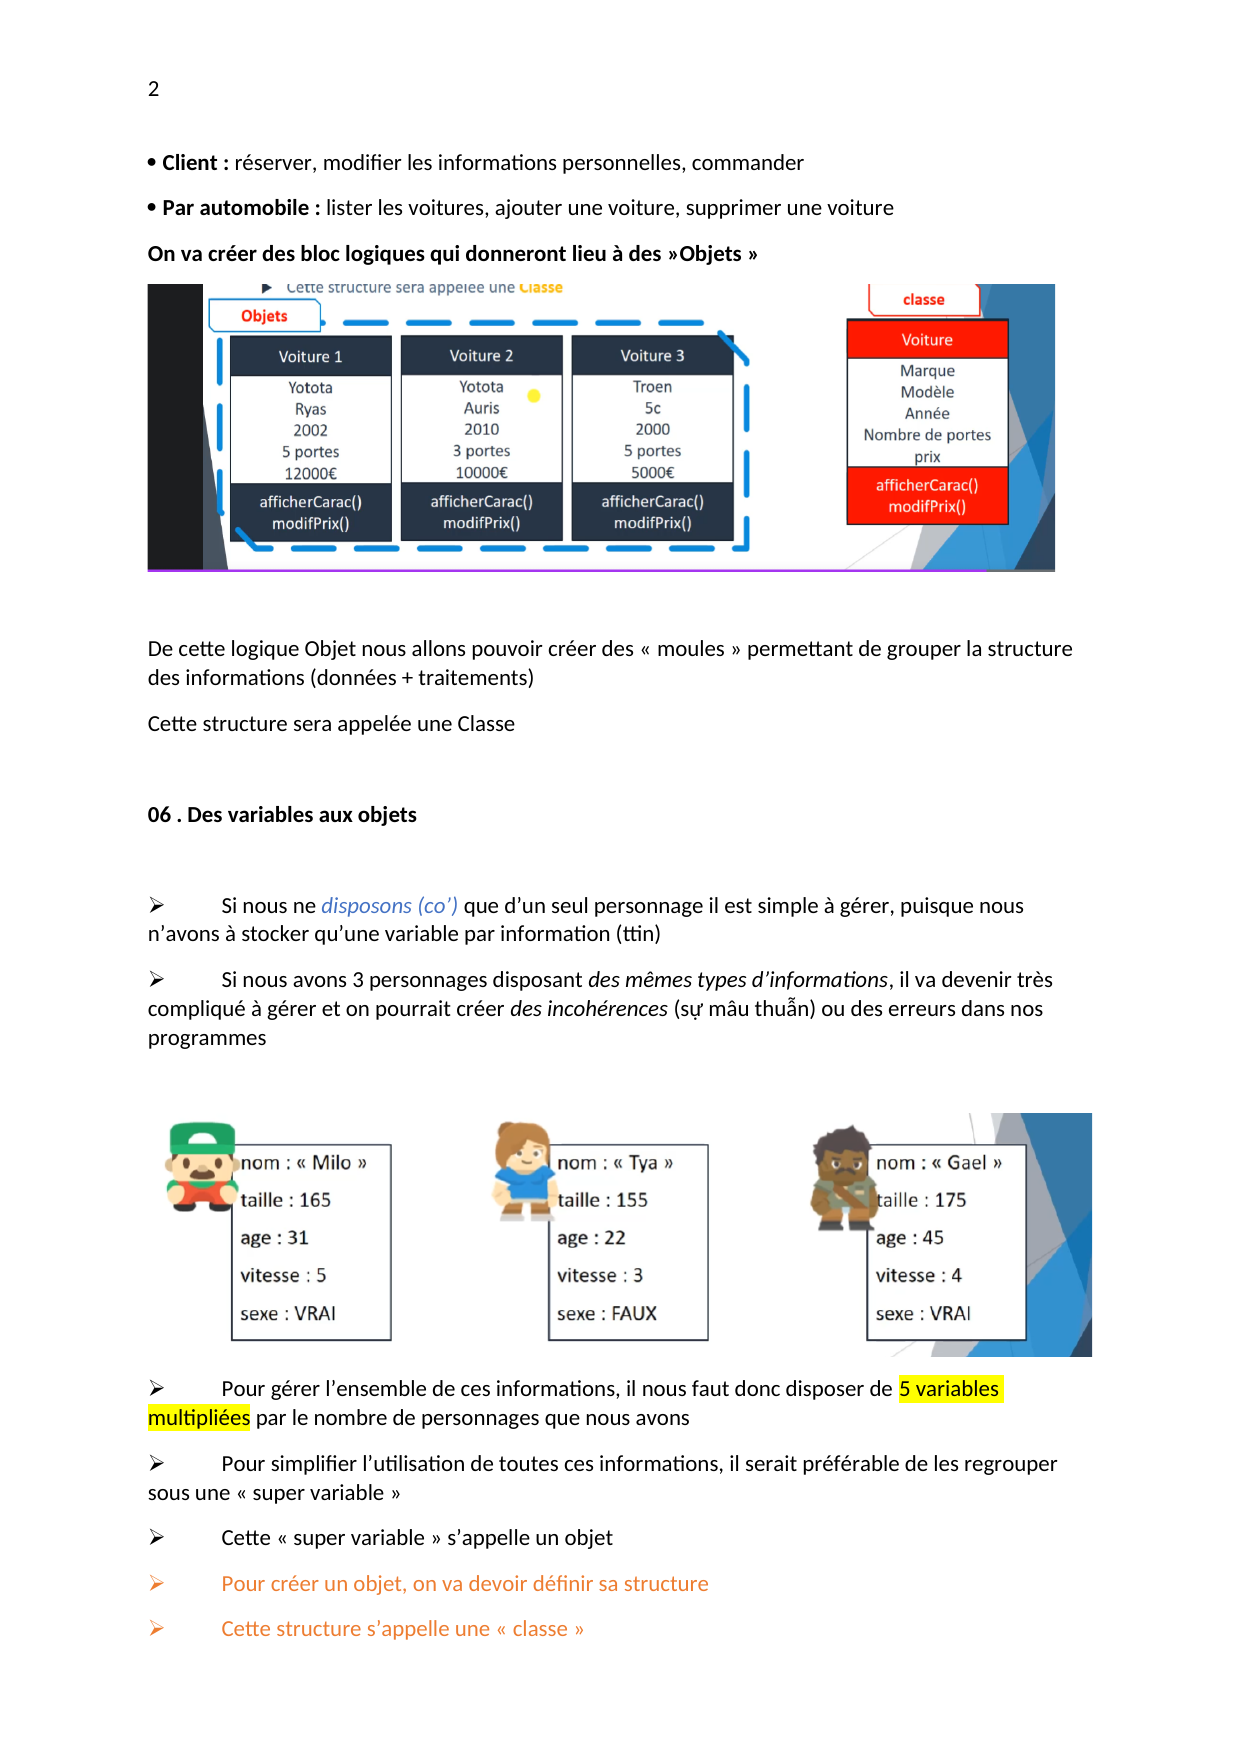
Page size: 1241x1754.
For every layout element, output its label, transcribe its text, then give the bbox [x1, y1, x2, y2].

list Pour créer un objet, on va devoir définir sa structure [148, 1569, 1093, 1597]
list On va créer des bloc logiques qui donneront lieu à des »Objets » [148, 239, 1093, 267]
list Cette structure sera appelée une Classe [148, 709, 1093, 737]
list Pour simplifier l’utilisation de toutes ces informations, il serait préférable de les regrouper sous une « super variable » [148, 1449, 1093, 1506]
list Client : réserver, modifier les informations personnelles, commander [148, 148, 1093, 176]
list Cette structure s’appelle une « classe » [148, 1614, 1093, 1642]
list Pour gérer l’ensemble de ces informations, il nous faut donc disposer de 5 variables multipliées par le nombre de personnages que nous avons [148, 1374, 1093, 1431]
list Cette « super variable » s’appelle un objet [148, 1523, 1093, 1551]
list Si nous ne disposons (co’) que d’un seul personnage il est simple à gérer, puisque nous n’avons à stocker qu’une variable par information (ttin) [148, 891, 1093, 948]
list Si nous avons 3 personnages disposant des mêmes types d’informations, il va devenir très compliqué à gérer et on pourrait créer des incohérences (sự mâu thuẫn) ou des erreurs dans nos programmes [148, 965, 1093, 1051]
list 06 . Des variables aux objets [148, 800, 1093, 828]
list De cette logique Objet nous allons pouvoir créer des « moules » permettant de grouper la structure des informations (données + traitements) [148, 634, 1093, 691]
list Par automobile : lister les voitures, ajouter une voiture, supprimer une voiture [148, 193, 1093, 221]
